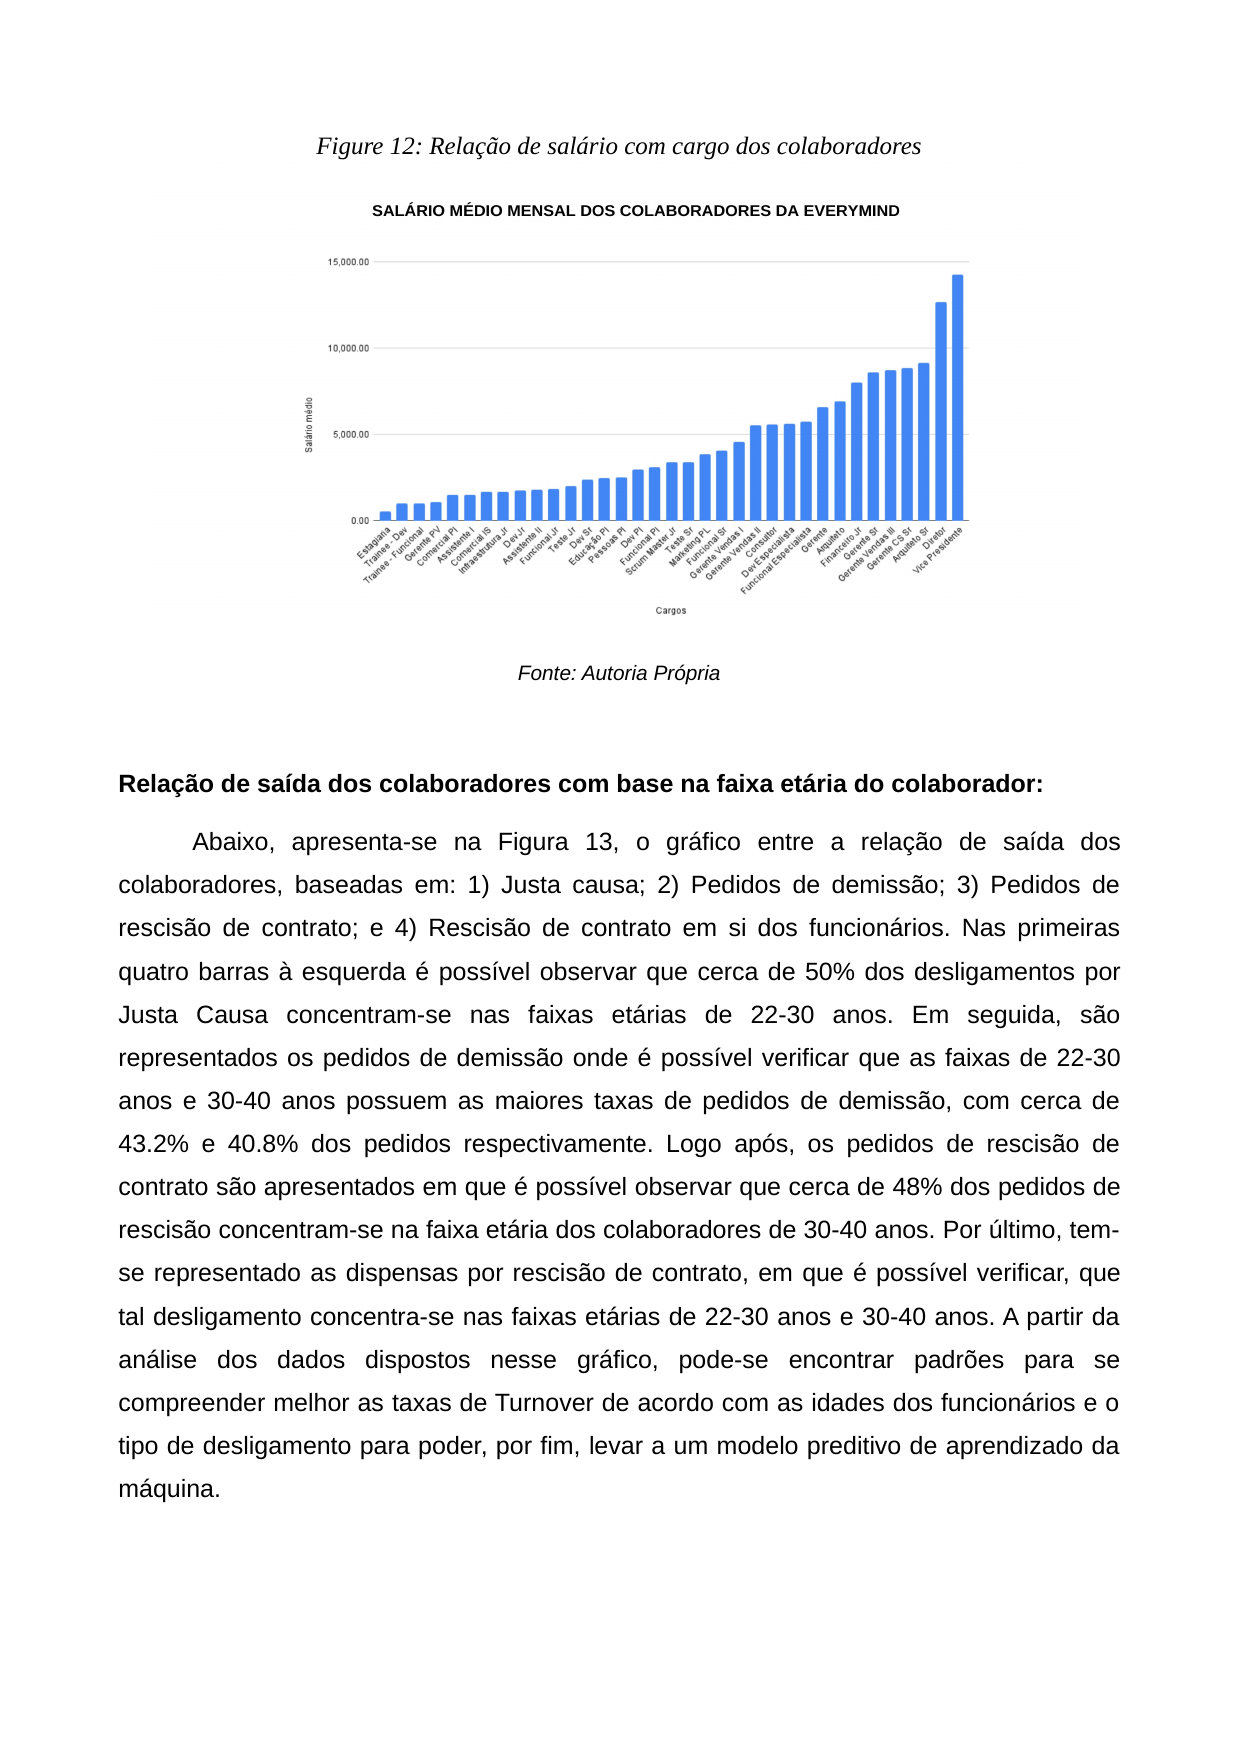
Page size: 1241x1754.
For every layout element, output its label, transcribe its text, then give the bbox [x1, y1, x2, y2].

text Abaixo, apresenta-se na Figura 13, o gráfico entre a relação de saída dos colaboradores, baseadas em: 1) Justa causa; 2) Pedidos de demissão; 3) Pedidos de rescisão de contrato; e 4) Rescisão de contrato em si dos funcionários. Nas primeiras quatro barras à esquerda é possível observar que cerca de 50% dos desligamentos por Justa Causa concentram-se nas faixas etárias de 22-30 anos. Em seguida, são representados os pedidos de demissão onde é possível verificar que as faixas de 22-30 anos e 30-40 anos possuem as maiores taxas de pedidos de demissão, com cerca de 43.2% e 40.8% dos pedidos respectivamente. Logo após, os pedidos de rescisão de contrato são apresentados em que é possível observar que cerca de 48% dos pedidos de rescisão concentram-se na faixa etária dos colaboradores de 30-40 anos. Por último, tem-se representado as dispensas por rescisão de contrato, em que é possível verificar, que tal desligamento concentra-se nas faixas etárias de 22-30 anos e 30-40 anos. A partir da análise dos dados dispostos nesse gráfico, pode-se encontrar padrões para se compreender melhor as taxas de Turnover de acordo com as idades dos funcionários e o tipo de desligamento para poder, por fim, levar a um modelo preditivo de aprendizado da máquina. [118, 827, 1122, 1503]
text [118, 118, 1122, 131]
picture [153, 160, 1087, 634]
text Figure 12: Relação de salário com cargo dos colaboradores [118, 131, 1122, 160]
text Relação de saída dos colaboradores com base na faixa etária do colaborador: [118, 769, 1122, 798]
text Fonte: Autoria Própria [118, 160, 1122, 685]
